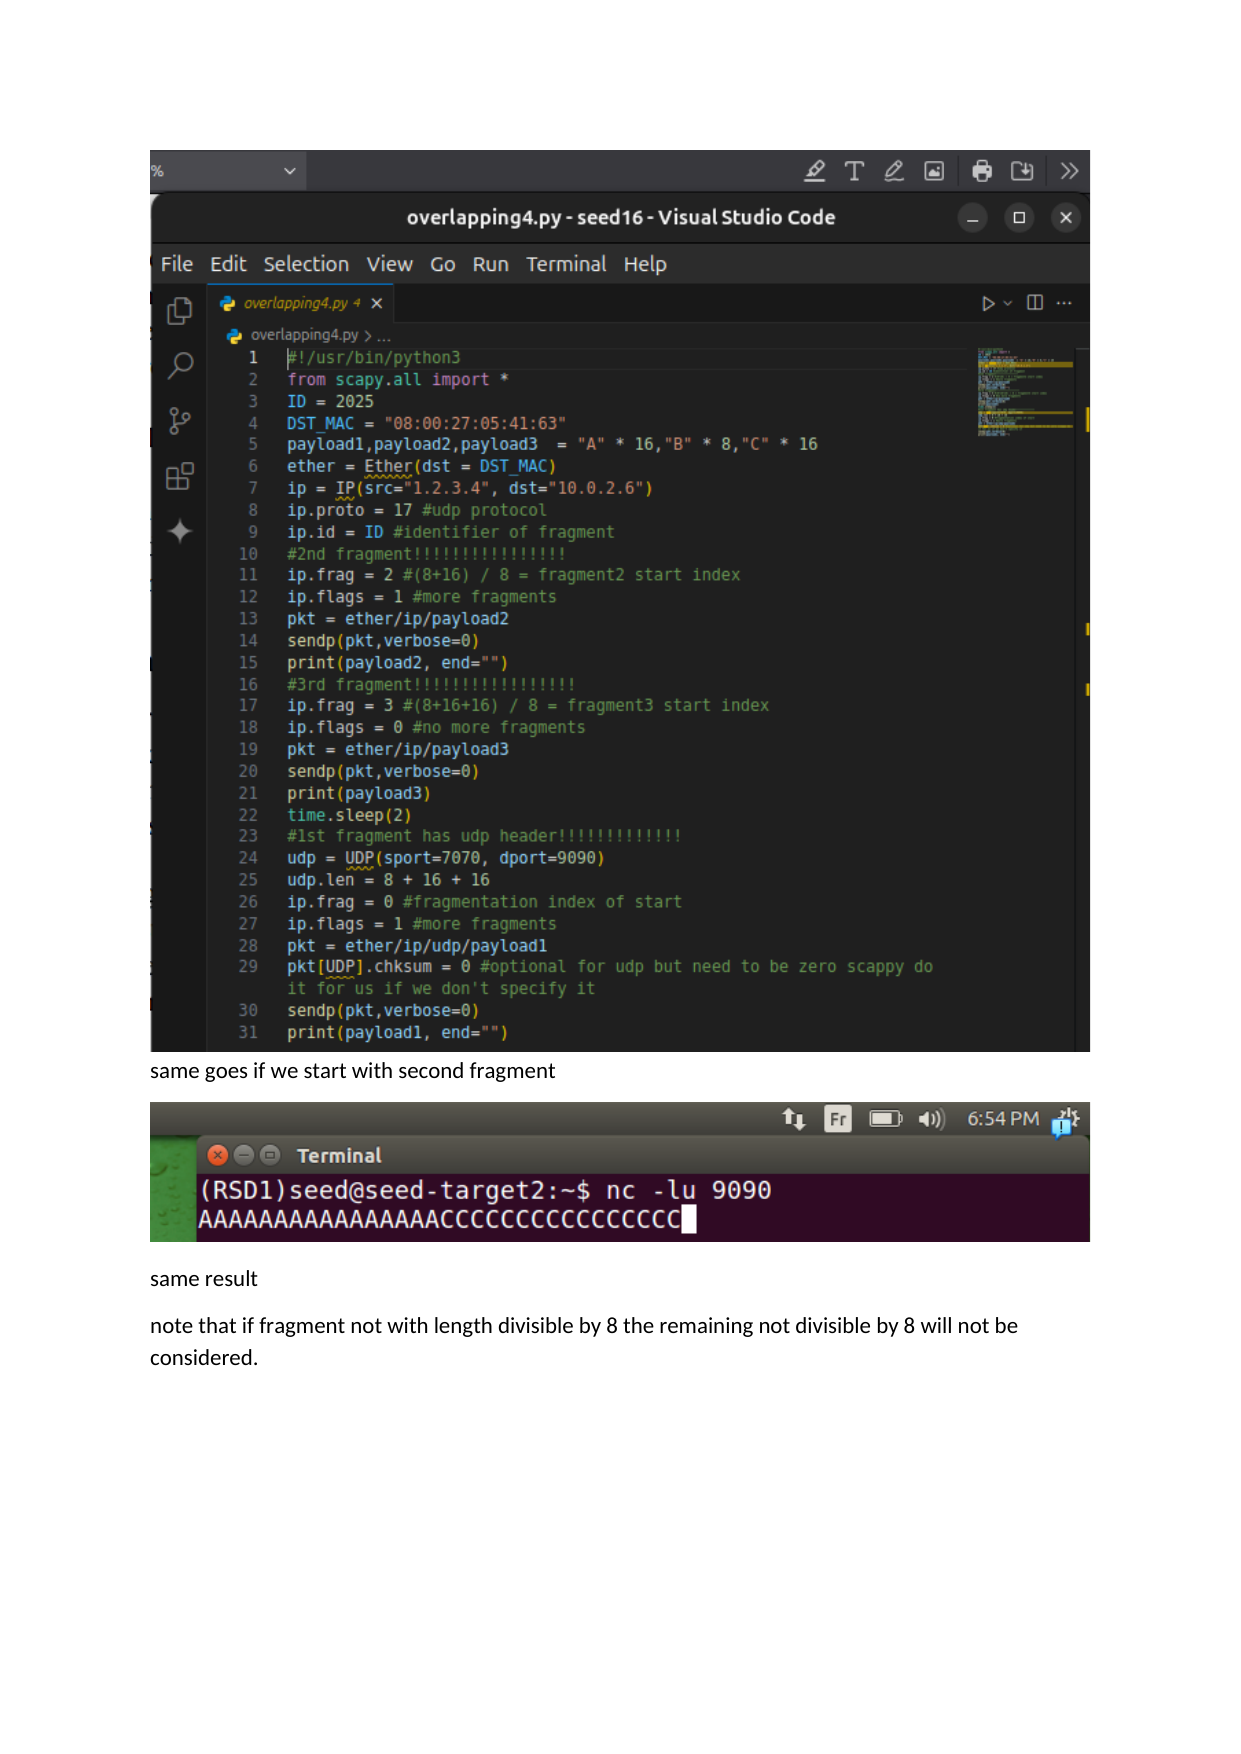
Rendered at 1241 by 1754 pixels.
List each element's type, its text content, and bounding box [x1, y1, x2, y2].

picture [150, 150, 1091, 1052]
text note that if fragment not with length divisible by 8 the remaining not divisible by 8 will not be considered. [150, 1311, 1090, 1371]
text same result [150, 1242, 1090, 1292]
picture [150, 1102, 1091, 1242]
text same goes if we start with second fragment [150, 1052, 1090, 1084]
